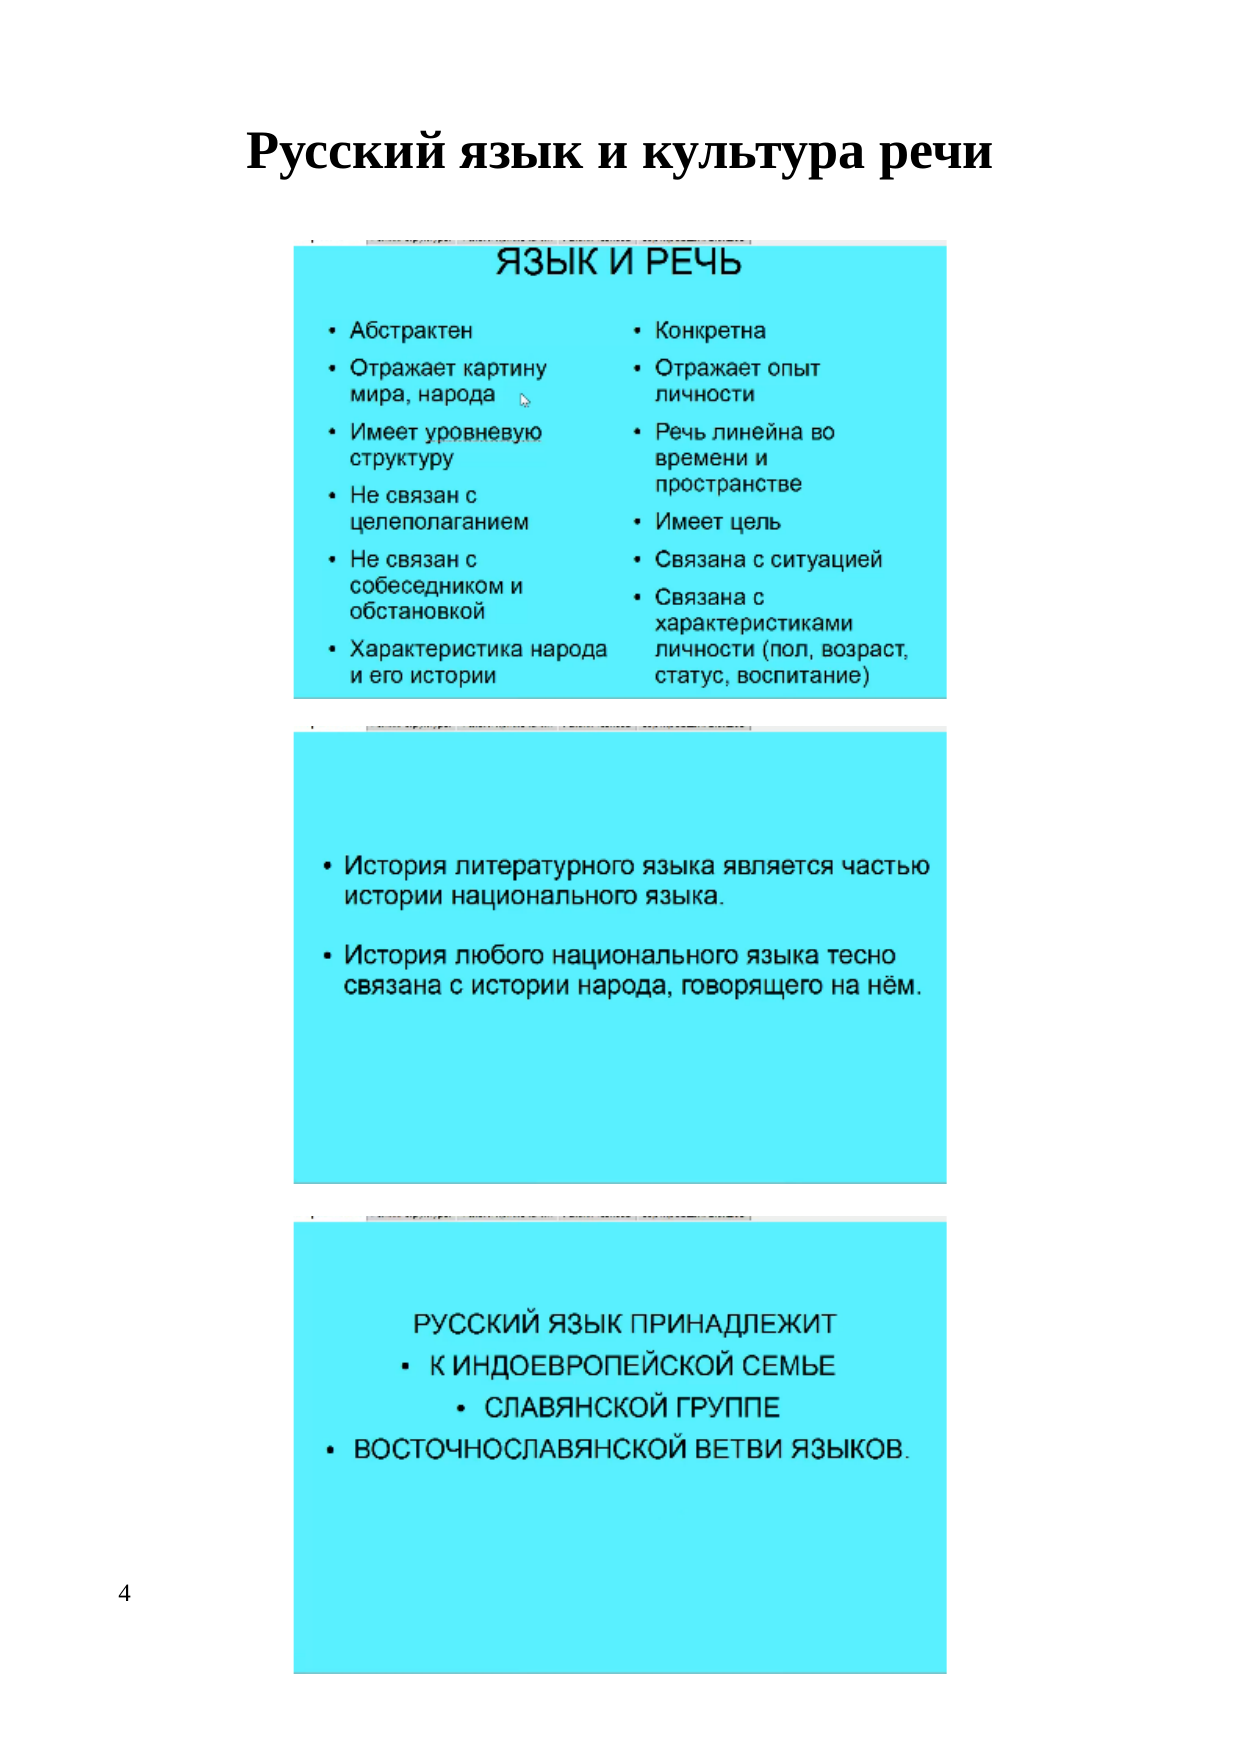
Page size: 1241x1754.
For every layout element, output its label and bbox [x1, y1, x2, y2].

picture [293, 240, 947, 699]
picture [293, 1216, 947, 1674]
picture [293, 726, 947, 1184]
